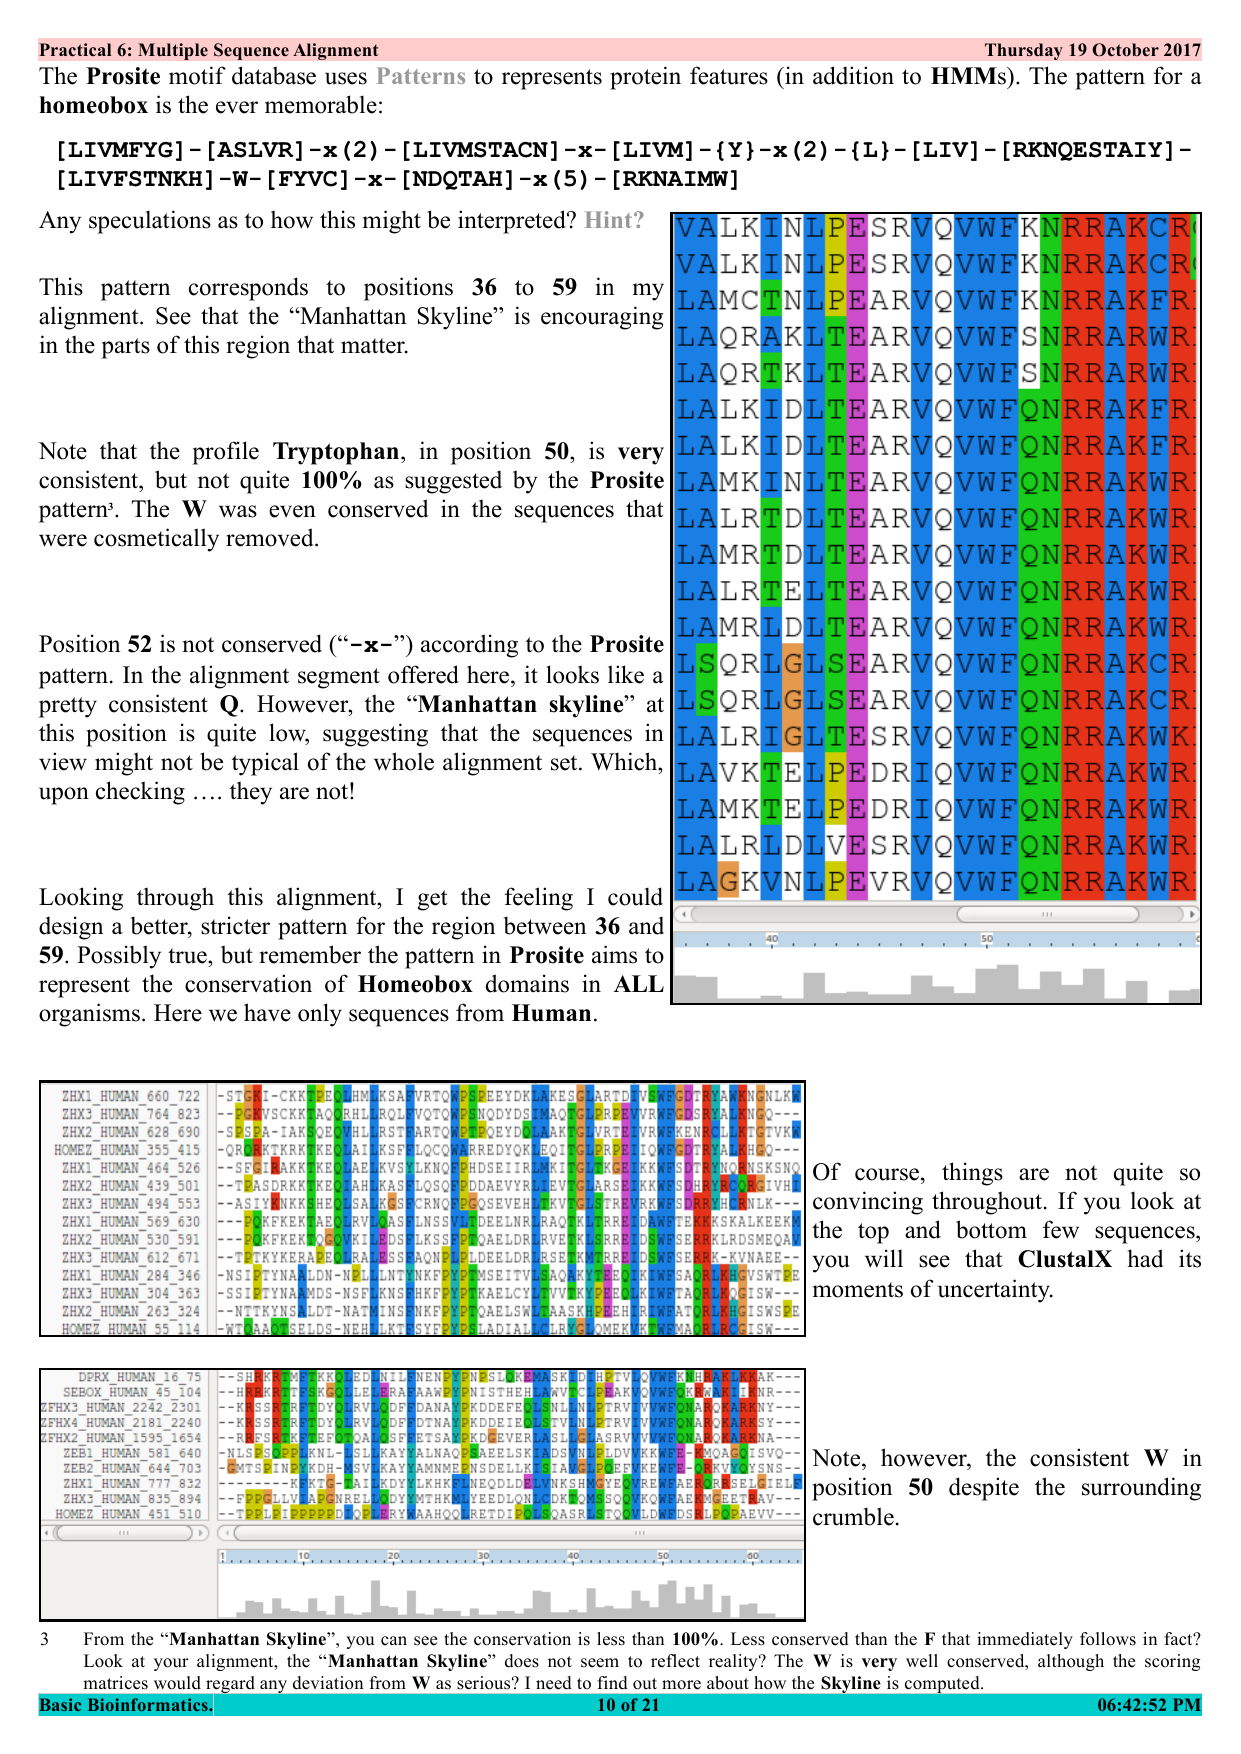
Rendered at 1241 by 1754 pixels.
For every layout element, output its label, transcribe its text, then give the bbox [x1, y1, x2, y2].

picture [41, 1083, 804, 1335]
text Any speculations as to how this might be interpreted? Hint? [38, 205, 1202, 234]
text Note that the profile Tryptophan, in position 50, is very consistent, but not quite 100% as suggested by the Prosite pattern. The W was even conserved in the sequences that were cosmetically removed. [38, 436, 670, 552]
text This pattern corresponds to positions 36 to 59 in my alignment. See that the “Manhattan Skyline” is encouraging in the parts of this region that matter. [38, 272, 670, 359]
text From the “Manhattan Skyline”, you can see the conservation is less than 100%. Less conserved than the F that immediately follows in fact? Look at your alignment, the “Manhattan Skyline” does not seem to reflect reality? The W is very well conserved, although the scoring matrices would regard any deviation from W as serious? I need to find out more about how the Skyline is computed. [40, 1627, 1202, 1693]
picture [41, 1370, 804, 1619]
text The Prosite motif database uses Patterns to represents protein features (in addition to HMMs). The pattern for a homeobox is the ever memorable: [38, 61, 1202, 119]
text Of course, things are not quite so convincing throughout. If you look at the top and bottom few sequences, you will see that ClustalX had its moments of uncertainty. [806, 1157, 1202, 1302]
picture [673, 214, 1200, 1003]
text Looking through this alignment, I get the feeling I could design a better, stricter pattern for the region between 36 and 59. Possibly true, but remember the pattern in Prosite aims to represent the conservation of Homeobox domains in ALL organisms. Here we have only sequences from Human. [38, 882, 1202, 1027]
text Position 52 is not conserved (“-x-”) according to the Prosite pattern. In the alignment segment offered here, it looks like a pretty consistent Q. However, the “Manhattan skyline” at this position is quite low, suggesting that the sequences in view might not be typical of the whole alignment set. Which, upon checking …. they are not! [38, 629, 670, 805]
text [LIVMFYG]-[ASLVR]-x(2)-[LIVMSTACN]-x-[LIVM]-{Y}-x(2)-{L}-[LIV]-[RKNQESTAIY]-[LIVFSTNKH]-W-[FYVC]-x-[NDQTAH]-x(5)-[RKNAIMW] [53, 136, 1202, 193]
text Note, however, the consistent W in position 50 despite the surrounding crumble. [806, 1443, 1202, 1530]
